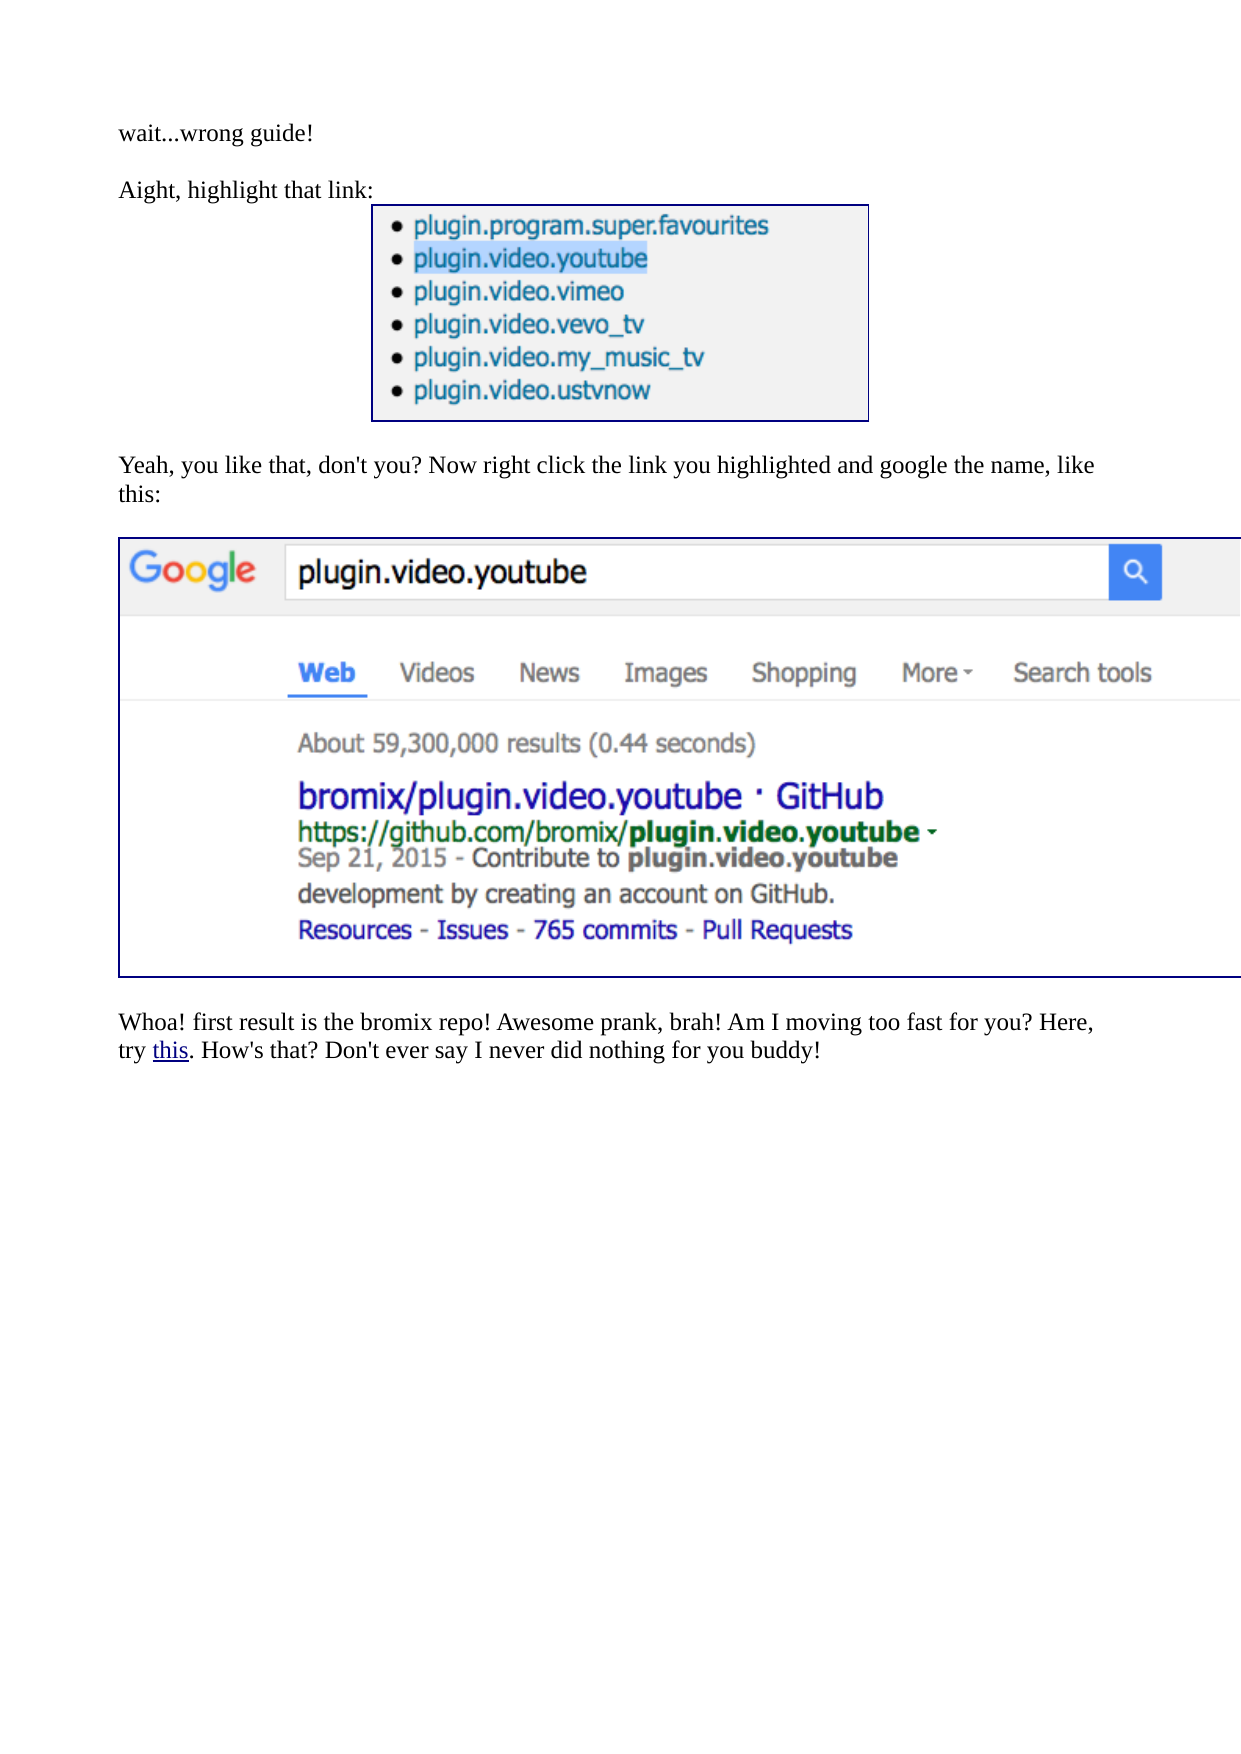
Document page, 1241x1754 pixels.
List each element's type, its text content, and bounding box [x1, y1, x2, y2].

picture [120, 539, 1241, 976]
text Whoa! first result is the bromix repo! Awesome prank, brah! Am I moving too fast for you? Here, try this. How's that? Don't ever say I never did nothing for you buddy! [118, 978, 1122, 1064]
picture [373, 206, 868, 420]
text Yeah, you like that, don't you? Now right click the link you highlighted and google the name, like this: [118, 422, 1122, 508]
text wait...wrong guide! Aight, highlight that link: [118, 118, 1122, 204]
